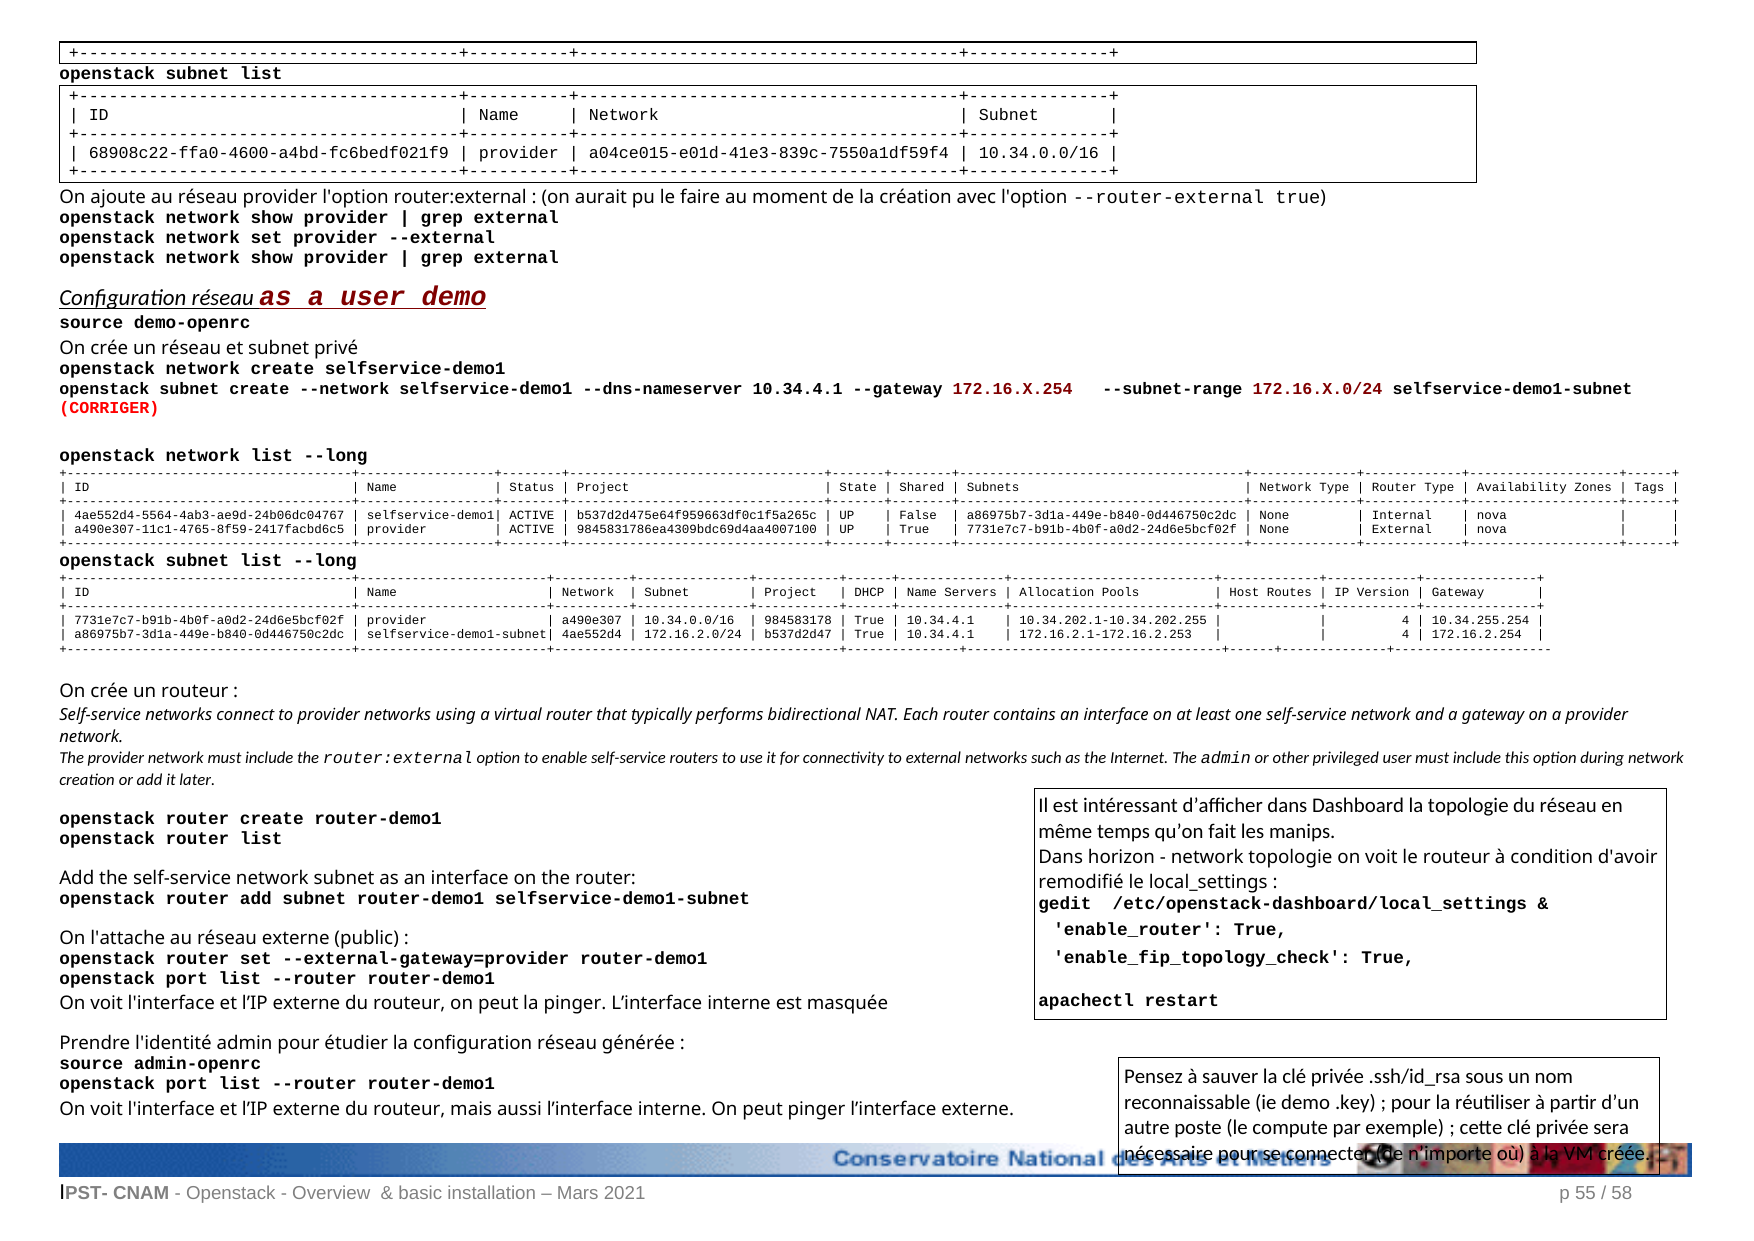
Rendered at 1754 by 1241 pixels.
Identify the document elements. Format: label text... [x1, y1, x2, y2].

text openstack router create router-demo1 [59, 809, 1034, 830]
text +--------------------------------------+------------------+--------+----------------------------------+-------+--------+--------------------------------------+--------------+-------------+--------------------+------+ [59, 495, 1695, 509]
text [1035, 969, 1666, 990]
text source admin-openrc [59, 1055, 1695, 1075]
text On voit l'interface et l’IP externe du routeur, on peut la pinger. L’interface interne est masquée [1035, 990, 1666, 1015]
text Add the self-service network subnet as an interface on the router: [1035, 864, 1666, 890]
text +--------------------------------------+-------------------------+--------------------------------------+---------------+----------------------------------+------+--------------+--------------------- [59, 643, 1695, 657]
text +--------------------------------------+----------+--------------------------------------+--------------+ [60, 160, 1476, 182]
text | a86975b7-3d1a-449e-b840-0d446750c2dc | selfservice-demo1-subnet| 4ae552d4 | 172.16.2.0/24 | b537d2d47 | True | 10.34.4.1 | 172.16.2.1-172.16.2.253 | | 4 | 172.16.2.254 | [59, 628, 1695, 643]
text Prendre l'identité admin pour étudier la configuration réseau générée : [59, 1029, 1695, 1055]
text +--------------------------------------+----------+--------------------------------------+--------------+ [60, 86, 1476, 103]
text openstack router add subnet router-demo1 selfservice-demo1-subnet [1035, 890, 1666, 910]
text On crée un routeur : [59, 677, 1695, 702]
text openstack router list [1667, 830, 1695, 850]
text openstack router list [1035, 830, 1666, 850]
text | 7731e7c7-b91b-4b0f-a0d2-24d6e5bcf02f | provider | a490e307 | 10.34.0.0/16 | 984583178 | True | 10.34.4.1 | 10.34.202.1-10.34.202.255 | | 4 | 10.34.255.254 | [59, 614, 1695, 628]
text On voit l'interface et l’IP externe du routeur, mais aussi l’interface interne. On peut pinger l’interface externe. [1119, 1095, 1659, 1121]
text openstack network set provider --external [59, 229, 1695, 249]
text | 68908c22-ffa0-4600-a4bd-fc6bedf021f9 | provider | a04ce015-e01d-41e3-839c-7550a1df59f4 | 10.34.0.0/16 | [60, 141, 1476, 160]
text | a490e307-11c1-4765-8f59-2417facbd6c5 | provider | ACTIVE | 9845831786ea4309bdc69d4aa4007100 | UP | True | 7731e7c7-b91b-4b0f-a0d2-24d6e5bcf02f | None | External | nova | | [59, 523, 1695, 537]
text | ID | Name | Network | Subnet | Project | DHCP | Name Servers | Allocation Pools | Host Routes | IP Version | Gateway | [59, 586, 1695, 600]
text Self-service networks connect to provider networks using a virtual router that typically performs bidirectional NAT. Each router contains an interface on at least one self-service network and a gateway on a provider network. [59, 702, 1695, 748]
text On voit l'interface et l’IP externe du routeur, on peut la pinger. L’interface interne est masquée [59, 990, 1034, 1015]
text +--------------------------------------+----------+--------------------------------------+--------------+ [60, 43, 1476, 63]
text Add the self-service network subnet as an interface on the router: [59, 864, 1034, 890]
text +--------------------------------------+-------------------------+----------+---------------+-----------+------+--------------+---------------------------+-------------+------------+---------------+ [59, 572, 1695, 586]
text On l'attache au réseau externe (public) : [59, 924, 1034, 949]
text On ajoute au réseau provider l'option router:external : (on aurait pu le faire au moment de la création avec l'option --router-external true) [59, 183, 1695, 209]
text +--------------------------------------+-------------------------+----------+---------------+-----------+------+--------------+---------------------------+-------------+------------+---------------+ [59, 600, 1695, 614]
text openstack network list --long [59, 447, 1695, 467]
text On voit l'interface et l’IP externe du routeur, mais aussi l’interface interne. On peut pinger l’interface externe. [59, 1095, 1118, 1121]
text openstack port list --router router-demo1 [59, 1075, 1118, 1095]
text openstack router set --external-gateway=provider router-demo1 [1035, 949, 1666, 969]
text source demo-openrc [59, 314, 1695, 334]
text [1035, 809, 1666, 830]
text openstack subnet create --network selfservice-demo1 --dns-nameserver 10.34.4.1 --gateway 172.16.X.254 --subnet-range 172.16.X.0/24 selfservice-demo1-subnet (CORRIGER) [59, 379, 1695, 418]
text | 4ae552d4-5564-4ab3-ae9d-24b06dc04767 | selfservice-demo1| ACTIVE | b537d2d475e64f959663df0c1f5a265c | UP | False | a86975b7-3d1a-449e-b840-0d446750c2dc | None | Internal | nova | | [59, 509, 1695, 523]
text openstack network show provider | grep external [59, 249, 1695, 269]
text +--------------------------------------+----------+--------------------------------------+--------------+ [60, 122, 1476, 141]
text openstack router add subnet router-demo1 selfservice-demo1-subnet [59, 890, 1034, 910]
text On crée un réseau et subnet privé [59, 334, 1695, 359]
text openstack port list --router router-demo1 [1119, 1075, 1659, 1095]
text openstack network show provider | grep external [59, 209, 1695, 229]
text | ID | Name | Network | Subnet | [60, 103, 1476, 122]
text openstack subnet list [59, 64, 1695, 84]
text openstack subnet list --long [59, 552, 1695, 572]
text On l'attache au réseau externe (public) : [1035, 924, 1666, 949]
text The provider network must include the router:external option to enable self-service routers to use it for connectivity to external networks such as the Internet. The admin or other privileged user must include this option during network creation or add it later. [59, 748, 1695, 789]
text openstack router set --external-gateway=provider router-demo1 [59, 949, 1034, 969]
text +--------------------------------------+------------------+--------+----------------------------------+-------+--------+--------------------------------------+--------------+-------------+--------------------+------+ [59, 467, 1695, 481]
text Configuration réseau as a user demo [59, 283, 1695, 314]
text +--------------------------------------+------------------+--------+----------------------------------+-------+--------+--------------------------------------+--------------+-------------+--------------------+------+ [59, 537, 1695, 552]
text openstack router list [59, 830, 1034, 850]
text openstack network create selfservice-demo1 [59, 359, 1695, 379]
text openstack port list --router router-demo1 [59, 969, 1034, 990]
text | ID | Name | Status | Project | State | Shared | Subnets | Network Type | Router Type | Availability Zones | Tags | [59, 481, 1695, 495]
